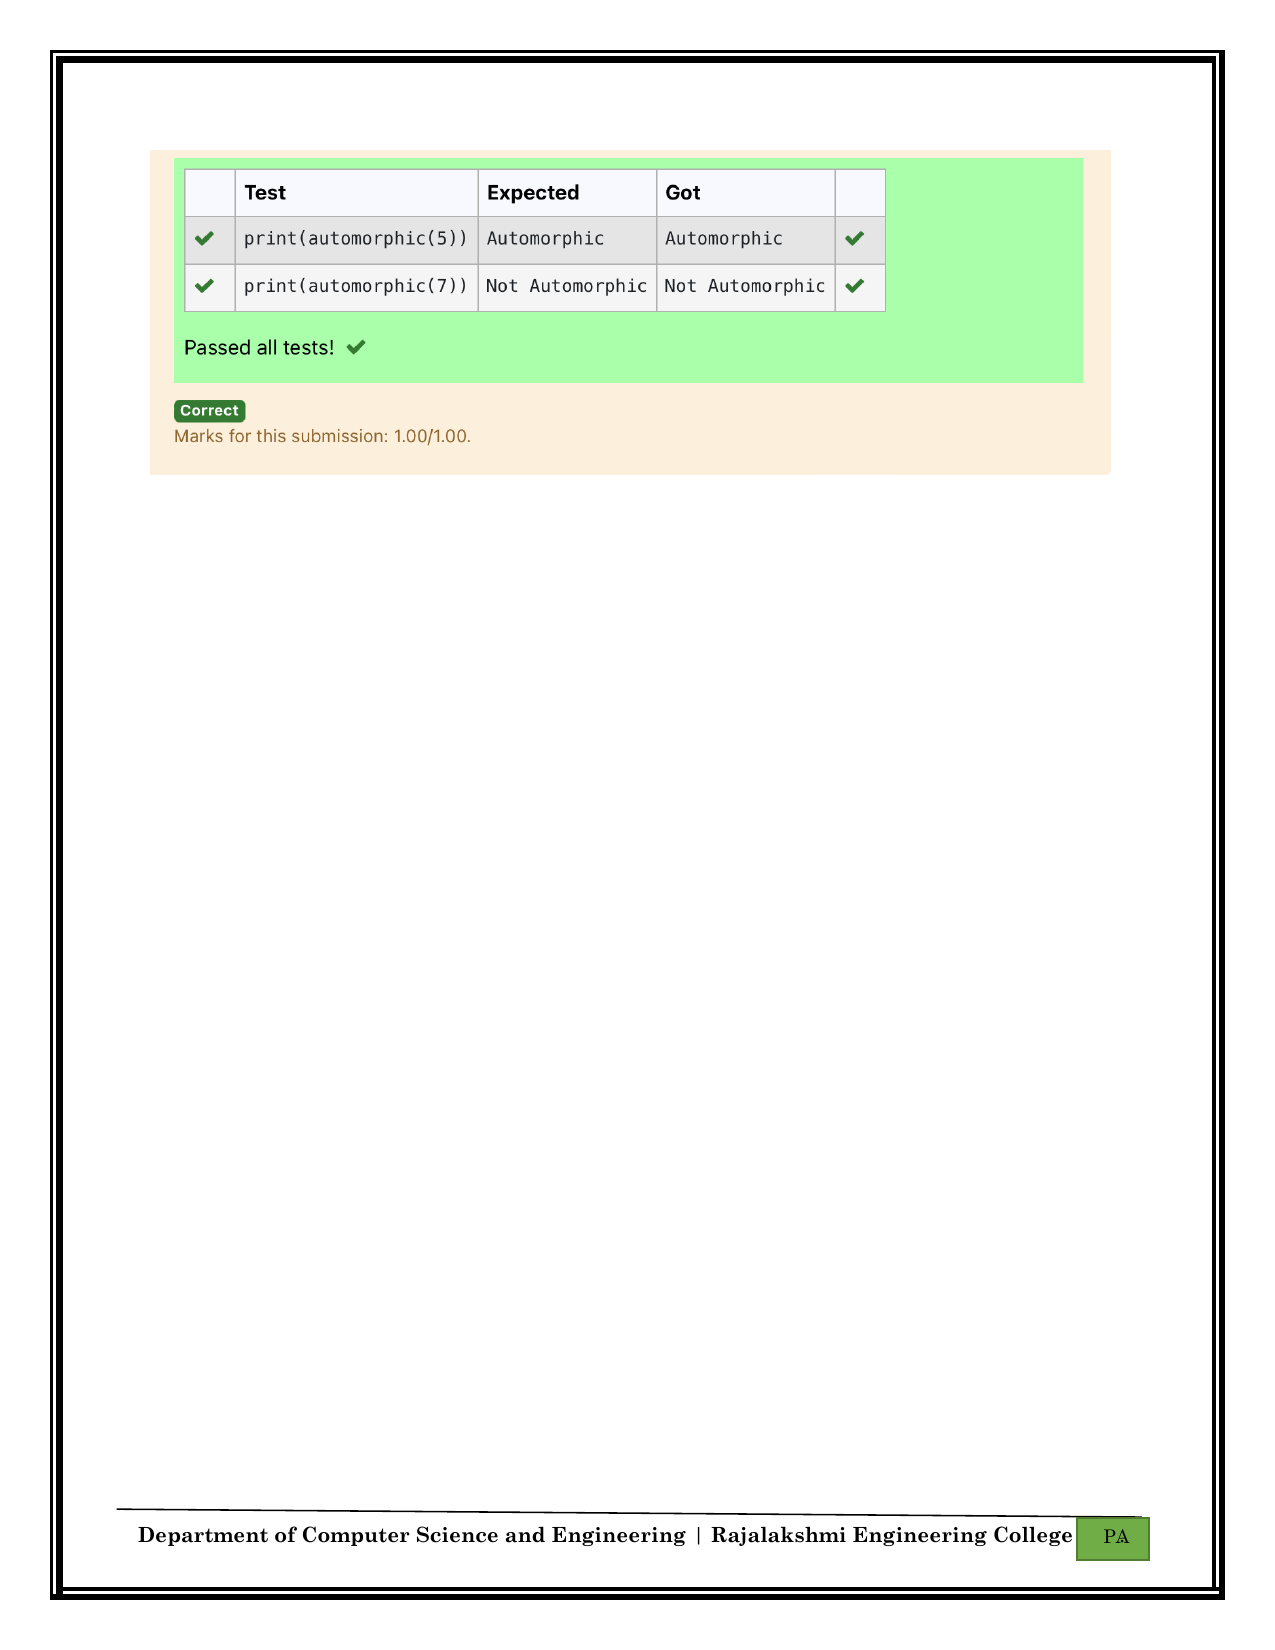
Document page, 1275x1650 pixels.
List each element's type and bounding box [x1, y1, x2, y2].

picture [150, 150, 1125, 475]
